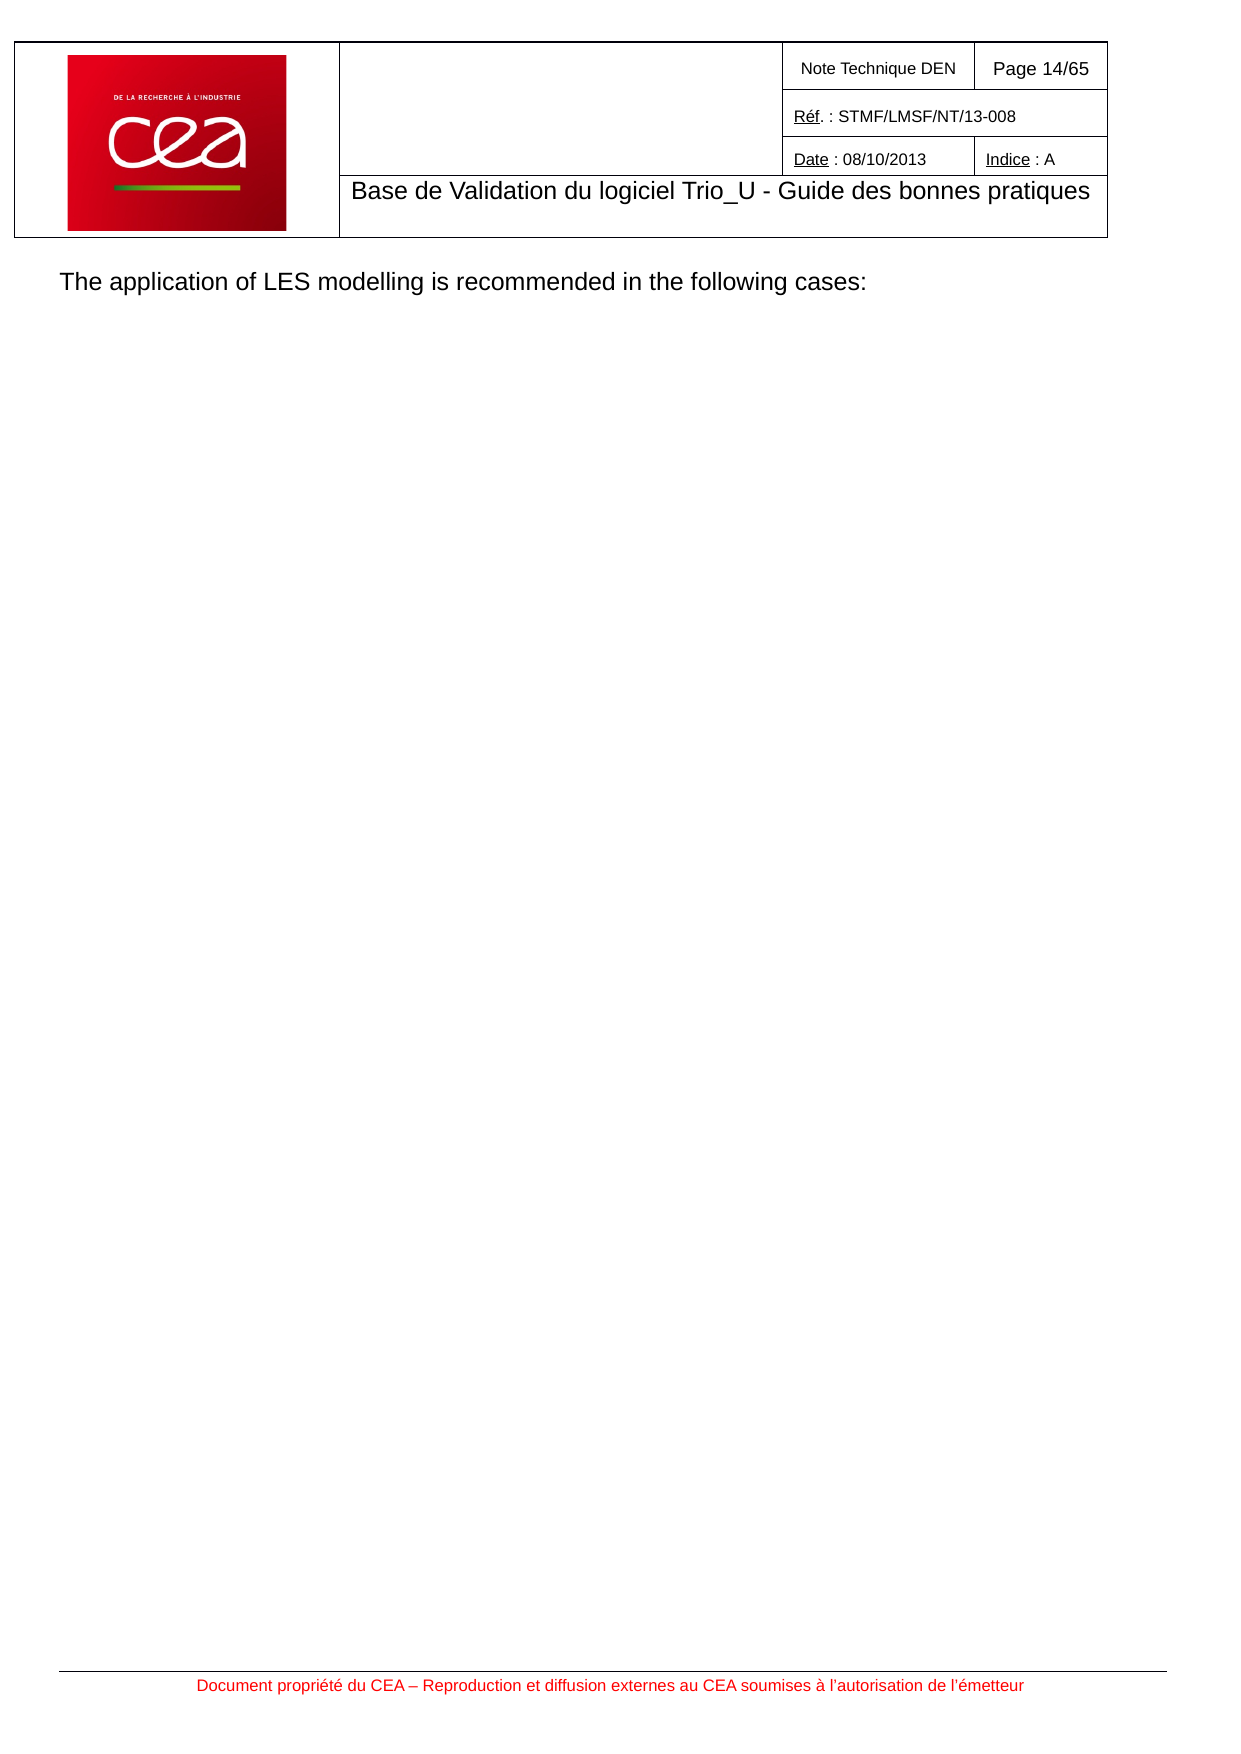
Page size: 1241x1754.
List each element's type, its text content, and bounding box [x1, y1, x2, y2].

text The application of LES modelling is recommended in the following cases: [59, 267, 1167, 296]
picture [67, 55, 287, 231]
